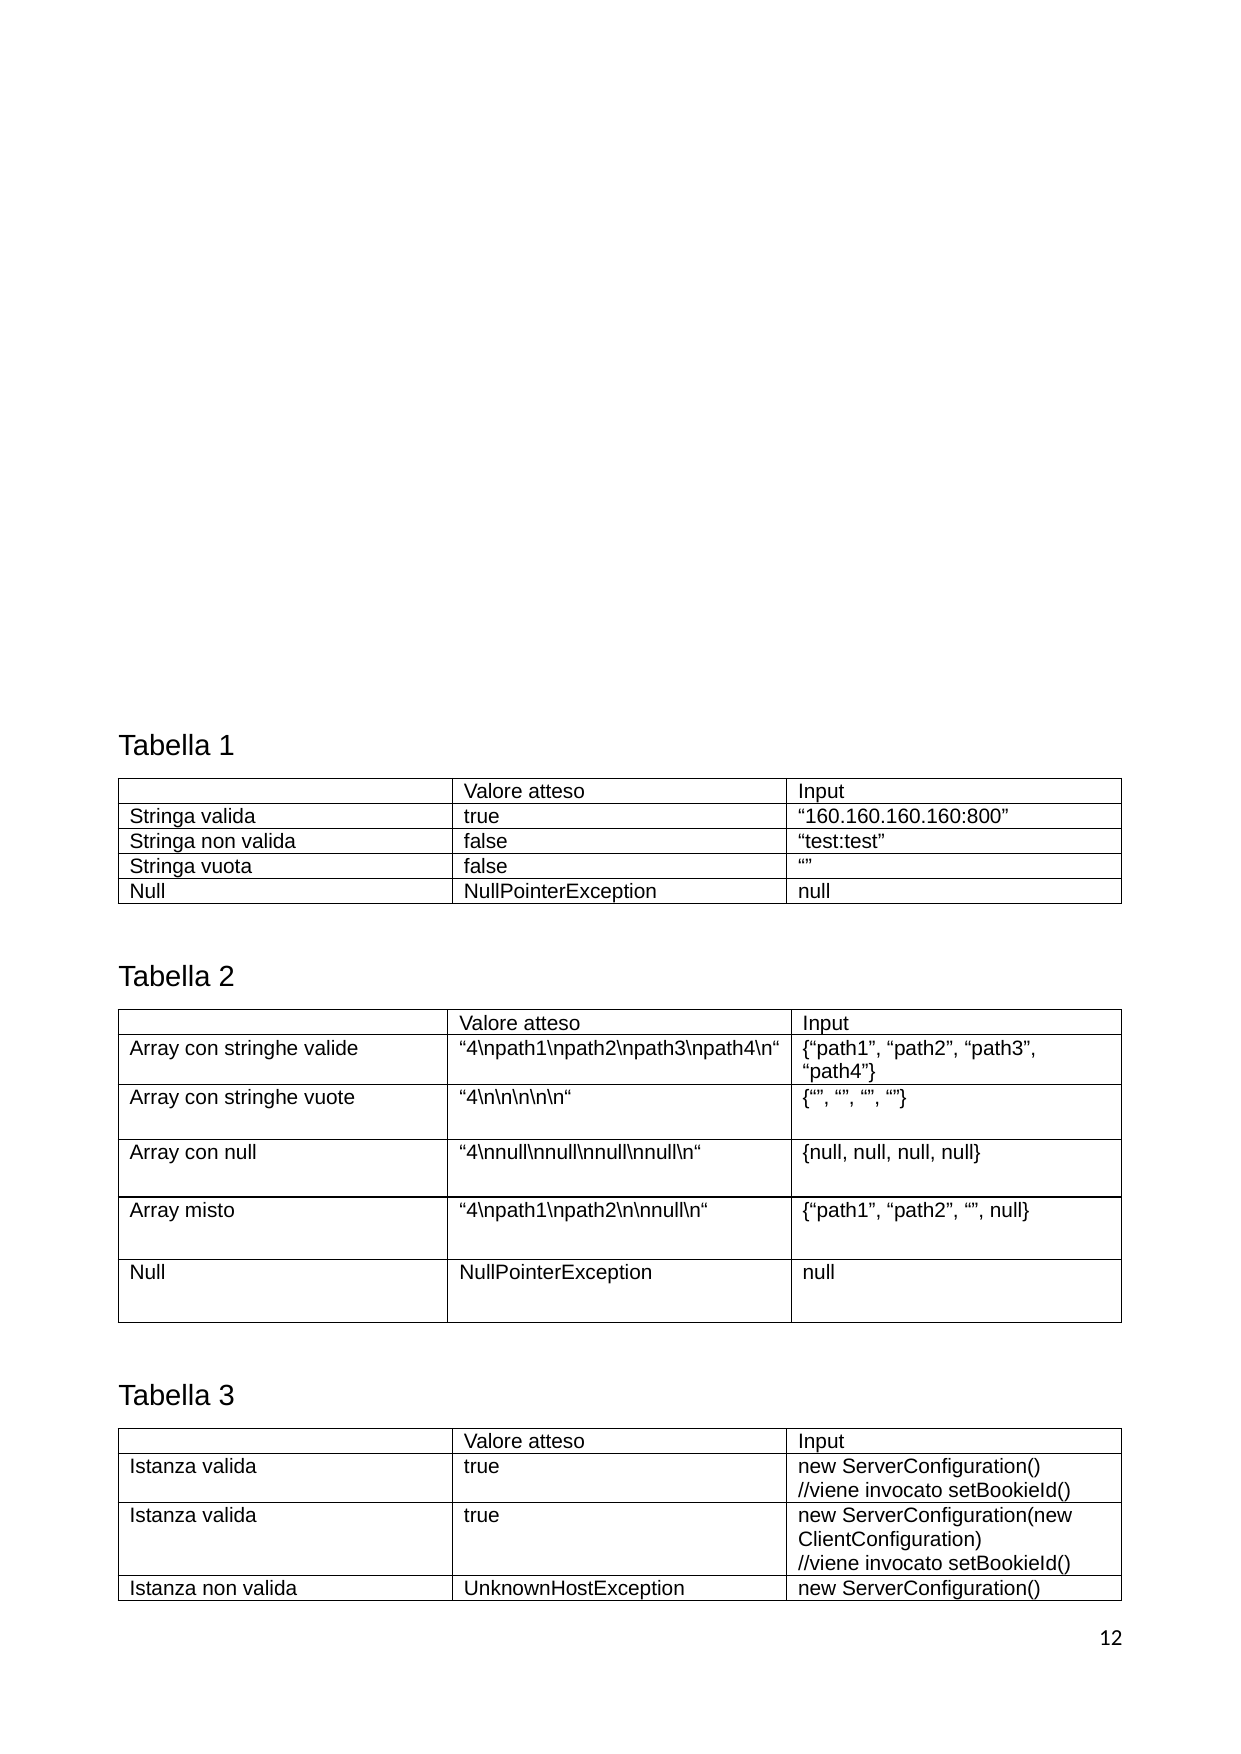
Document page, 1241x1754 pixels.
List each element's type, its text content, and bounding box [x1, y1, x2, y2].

table_cell Istanza valida [119, 1503, 452, 1575]
table_cell Stringa vuota [119, 854, 452, 878]
table_cell “4\nnull\nnull\nnull\nnull\n“ [448, 1140, 791, 1196]
table_cell Null [119, 1260, 447, 1322]
table_cell UnknownHostException [453, 1576, 786, 1600]
table_header [119, 779, 452, 803]
text Tabella 1 [118, 728, 1122, 761]
table_header [119, 1429, 452, 1453]
table_header [119, 1010, 447, 1034]
table_header Input [787, 779, 1121, 803]
table_cell NullPointerException [453, 879, 786, 903]
table_cell Array con stringhe valide [119, 1035, 447, 1084]
table_header Valore atteso [448, 1010, 791, 1034]
table_cell new ServerConfiguration() //viene invocato setBookieId() [787, 1454, 1121, 1502]
table_cell “4\npath1\npath2\npath3\npath4\n“ [448, 1035, 791, 1084]
table_cell false [453, 829, 786, 853]
table_cell {“”, “”, “”, “”} [792, 1085, 1121, 1138]
table_header Input [787, 1429, 1121, 1453]
table_cell Stringa valida [119, 804, 452, 828]
table_header Valore atteso [453, 779, 786, 803]
table_cell “test:test” [787, 829, 1121, 853]
table_cell Array con null [119, 1140, 447, 1196]
table_cell new ServerConfiguration(new ClientConfiguration) //viene invocato setBookieId() [787, 1503, 1121, 1575]
table_cell true [453, 1454, 786, 1502]
table_cell true [453, 804, 786, 828]
table_cell “4\npath1\npath2\n\nnull\n“ [448, 1198, 791, 1259]
table_cell Istanza non valida [119, 1576, 452, 1600]
table_cell Array misto [119, 1198, 447, 1259]
table_cell {null, null, null, null} [792, 1140, 1121, 1196]
table_header Input [792, 1010, 1121, 1034]
table_header Valore atteso [453, 1429, 786, 1453]
table_cell NullPointerException [448, 1260, 791, 1322]
text Tabella 2 [118, 959, 1122, 993]
text Tabella 3 [118, 1378, 1122, 1411]
table_cell “160.160.160.160:800” [787, 804, 1121, 828]
table_cell Stringa non valida [119, 829, 452, 853]
table_cell “” [787, 854, 1121, 878]
table_cell null [787, 879, 1121, 903]
table_cell “4\n\n\n\n\n“ [448, 1085, 791, 1138]
table_cell {“path1”, “path2”, “path3”, “path4”} [792, 1035, 1121, 1084]
table_cell true [453, 1503, 786, 1575]
table_cell Null [119, 879, 452, 903]
table_cell null [792, 1260, 1121, 1322]
table_cell Array con stringhe vuote [119, 1085, 447, 1138]
table_cell Istanza valida [119, 1454, 452, 1502]
table_cell {“path1”, “path2”, “”, null} [792, 1198, 1121, 1259]
table_cell false [453, 854, 786, 878]
table_cell new ServerConfiguration() [787, 1576, 1121, 1600]
